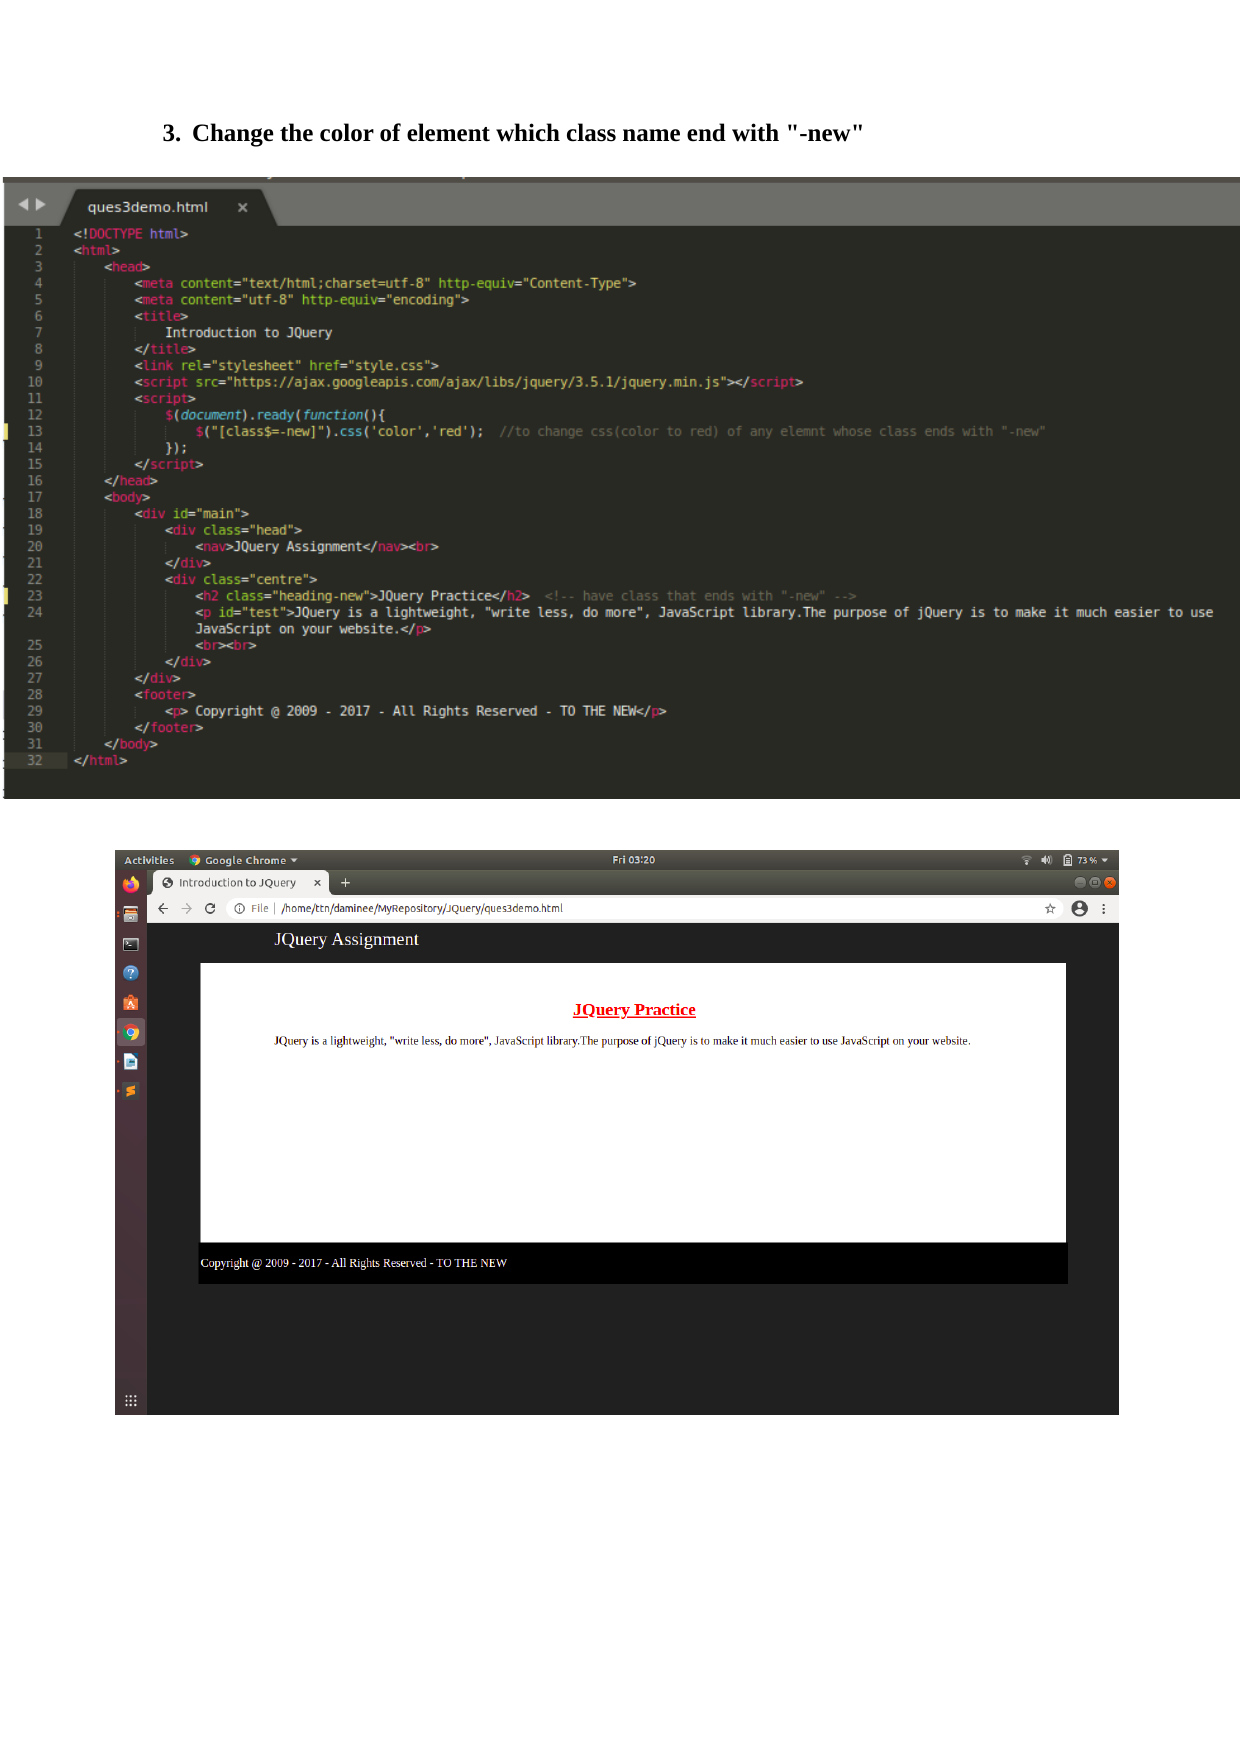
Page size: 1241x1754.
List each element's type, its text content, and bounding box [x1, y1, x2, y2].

list Change the color of element which class name end with "-new" [162, 118, 1122, 147]
picture [2, 177, 1240, 799]
picture [115, 850, 1119, 1415]
